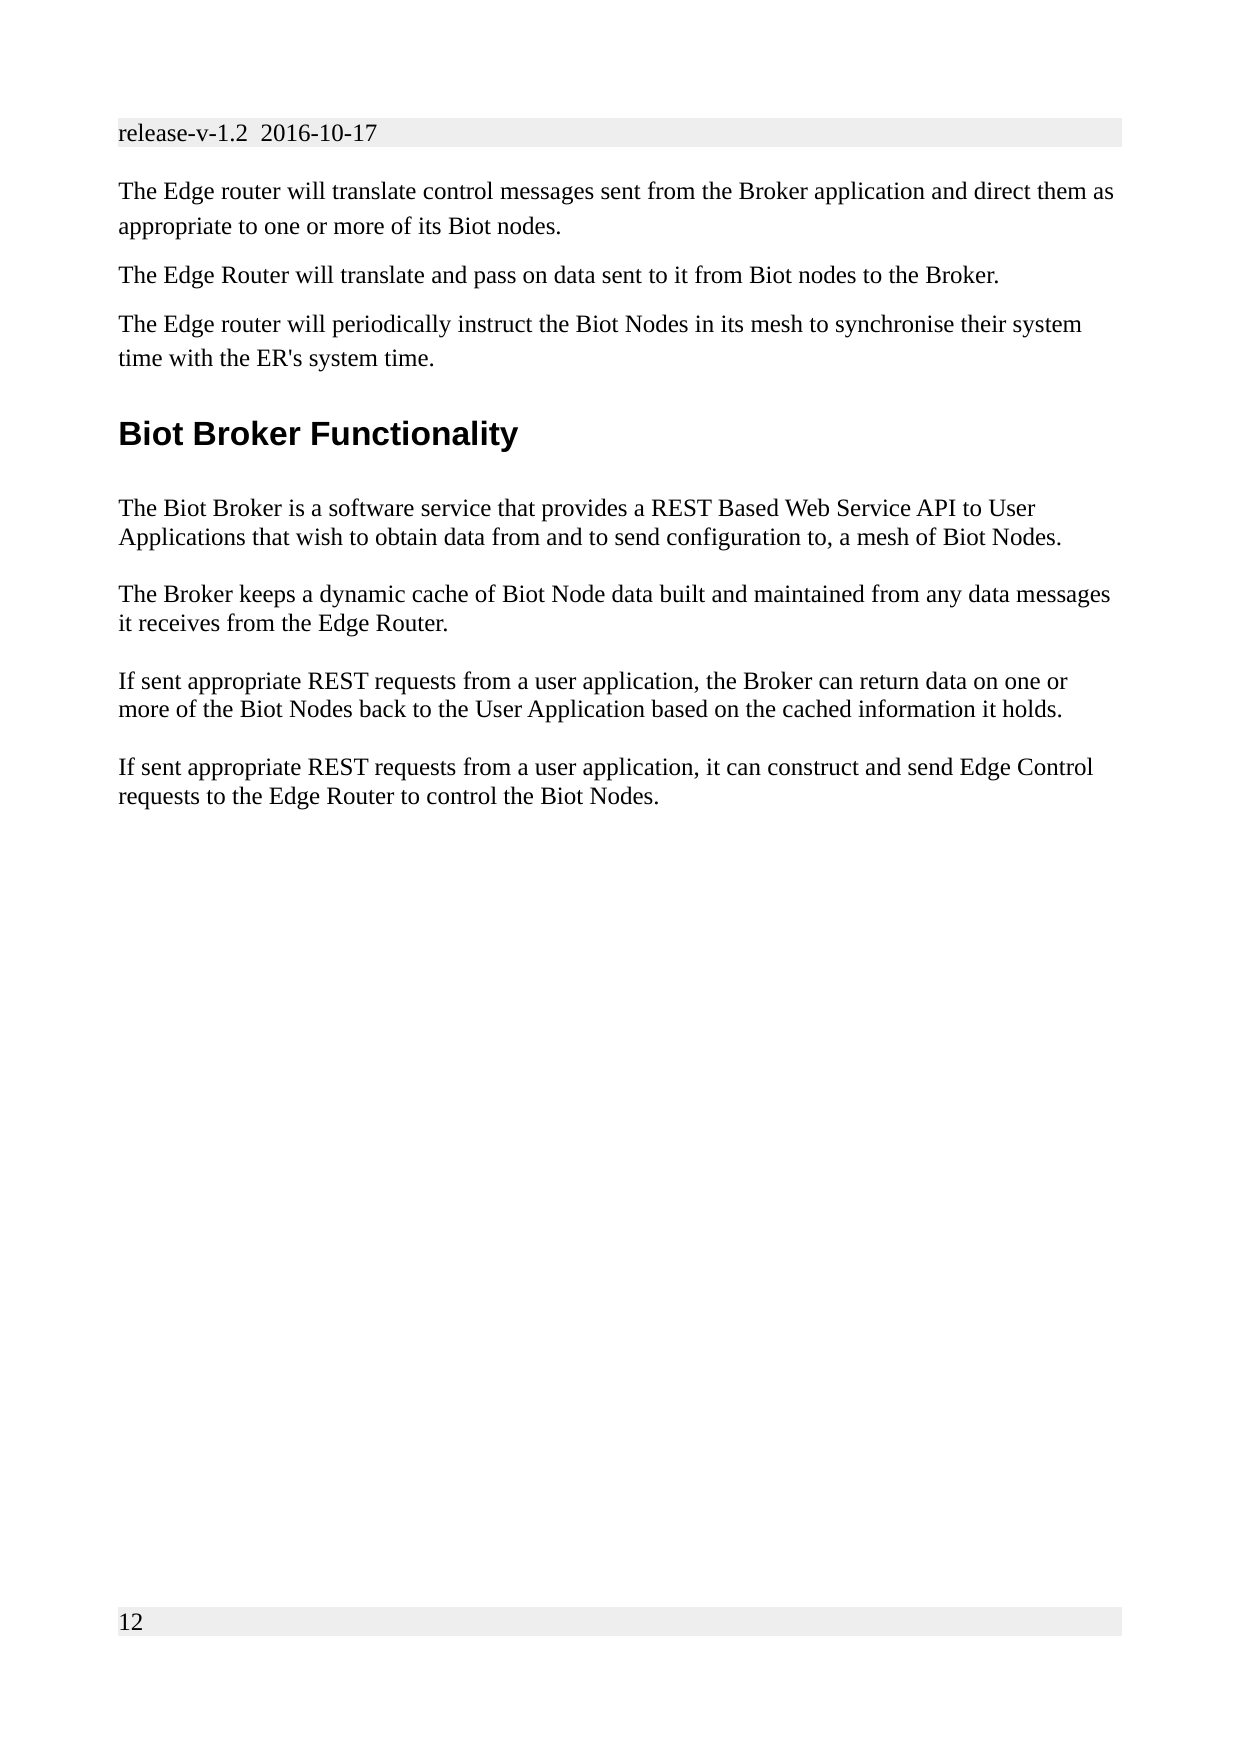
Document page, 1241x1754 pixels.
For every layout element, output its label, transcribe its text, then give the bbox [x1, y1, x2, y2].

text The Edge router will periodically instruct the Biot Nodes in its mesh to synchronise their system time with the ER's system time. [118, 309, 1122, 372]
text The Biot Broker is a software service that provides a REST Based Web Service API to User Applications that wish to obtain data from and to send configuration to, a mesh of Biot Nodes. [118, 493, 1122, 551]
text The Edge Router will translate and pass on data sent to it from Biot nodes to the Broker. [118, 260, 1122, 289]
text If sent appropriate REST requests from a user application, the Broker can return data on one or more of the Biot Nodes back to the User Application based on the cached information it holds. [118, 666, 1122, 723]
text If sent appropriate REST requests from a user application, it can construct and send Edge Control requests to the Edge Router to control the Biot Nodes. [118, 752, 1122, 809]
text The Edge router will translate control messages sent from the Broker application and direct them as appropriate to one or more of its Biot nodes. [118, 176, 1122, 239]
subtitle Biot Broker Functionality [118, 413, 1122, 452]
text The Broker keeps a dynamic cache of Biot Node data built and maintained from any data messages it receives from the Edge Router. [118, 579, 1122, 637]
